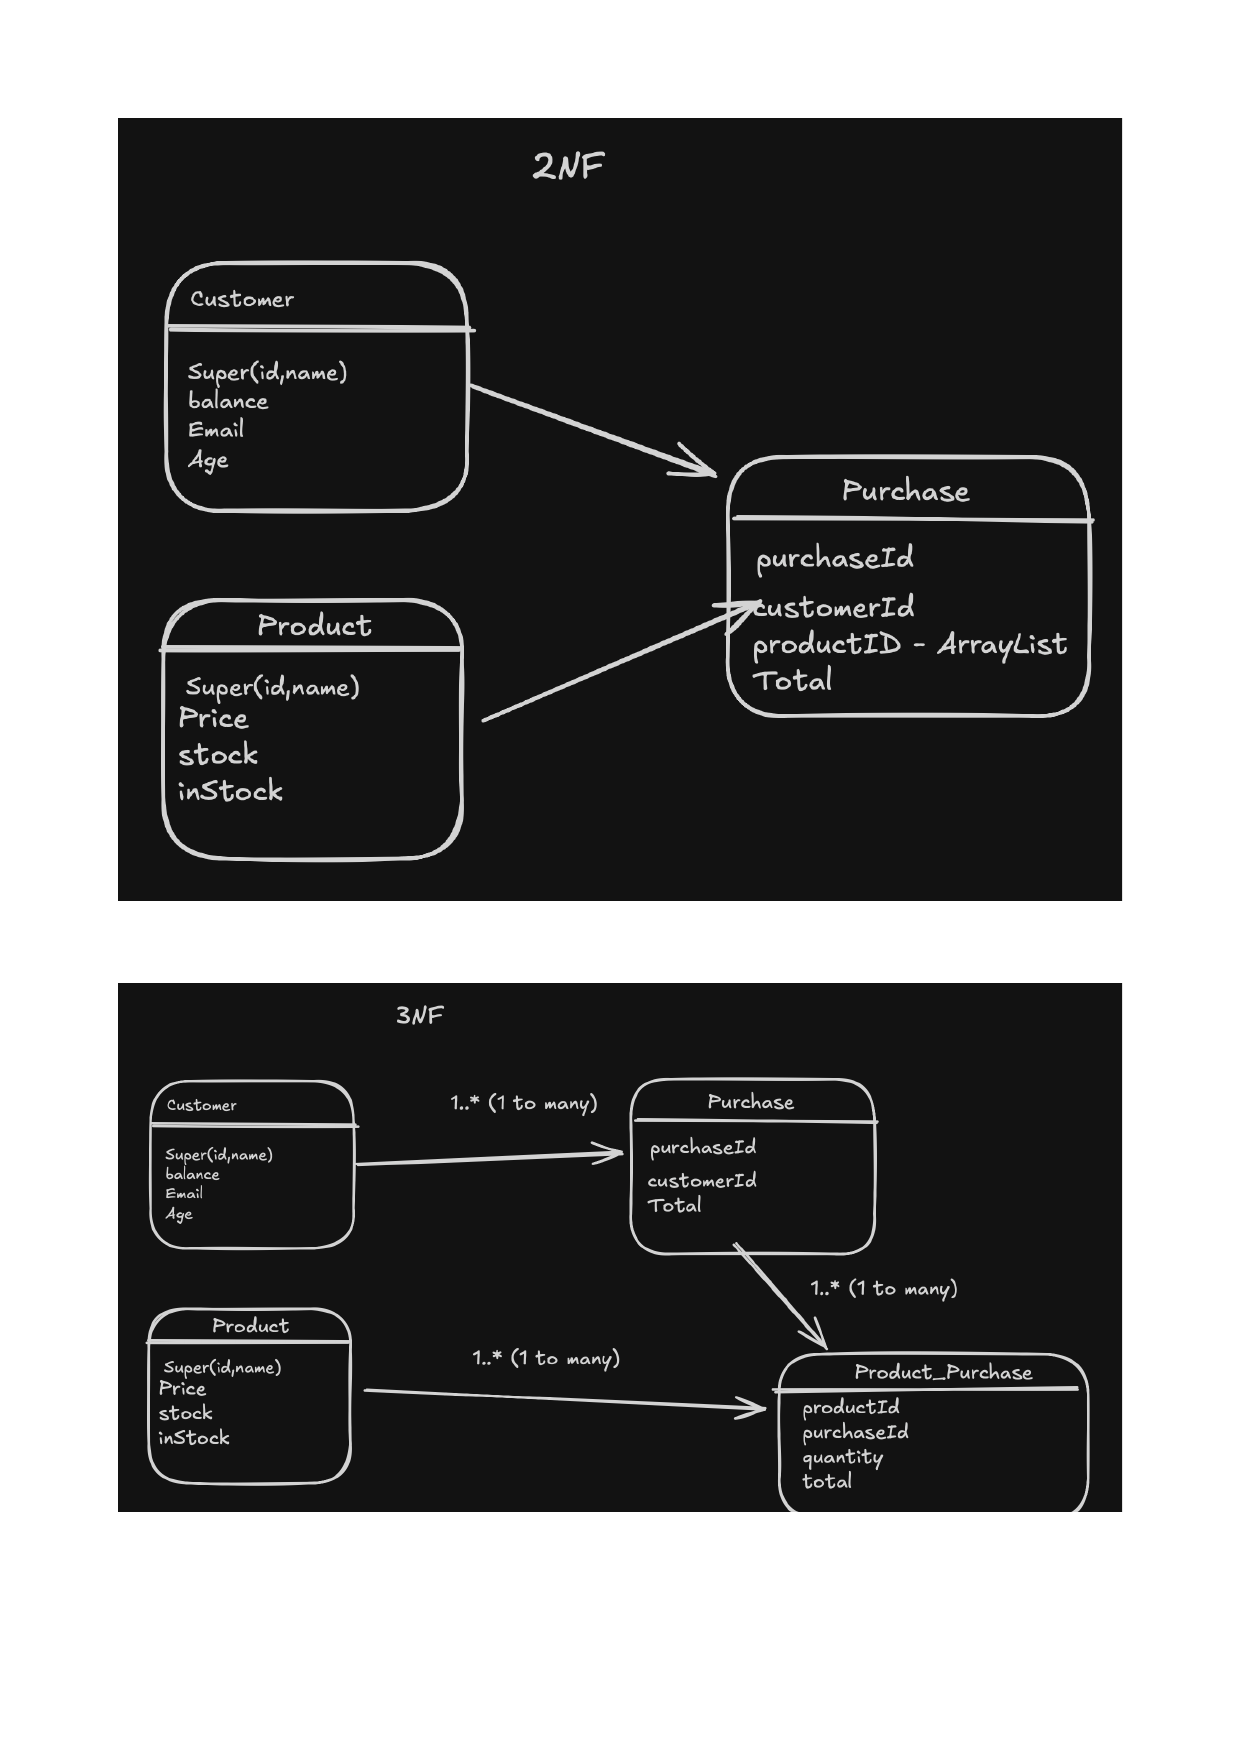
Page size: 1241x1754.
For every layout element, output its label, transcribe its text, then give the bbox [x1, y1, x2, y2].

picture [118, 983, 1123, 1512]
picture [118, 118, 1123, 901]
text Conclusion [118, 1594, 1122, 1629]
